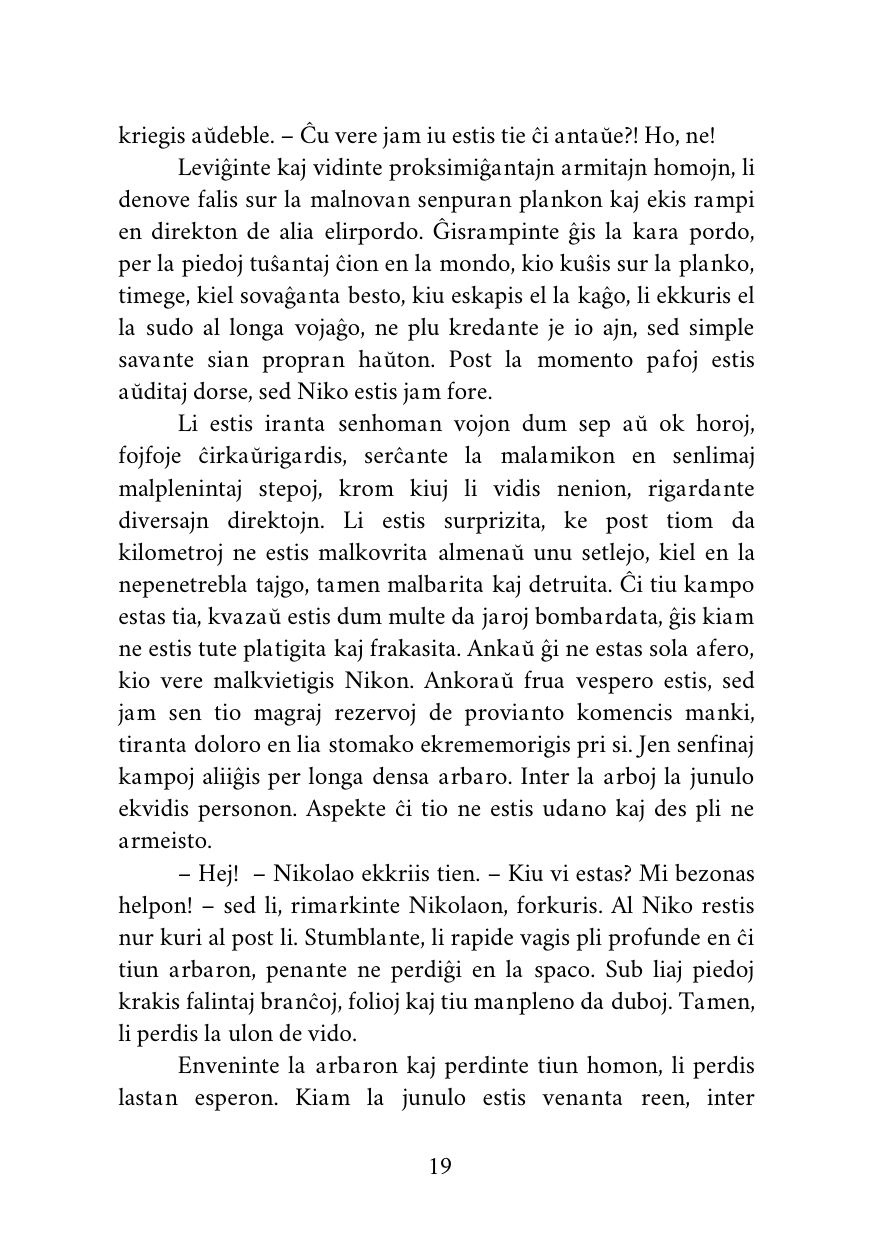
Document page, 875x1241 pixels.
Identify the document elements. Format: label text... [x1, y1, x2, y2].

text Enveninte la arbaron kaj perdinte tiun homon, li perdis lastan esperon. Kiam la junulo estis venanta reen, inter [118, 1048, 756, 1113]
text – Hej! – Nikolao ekkriis tien. – Kiu vi estas? Mi bezonas helpon! – sed li, rimarkinte Nikolaon, forkuris. Al Niko restis nur kuri al post li. Stumblante, li rapide vagis pli profunde en ĉi tiun arbaron, penante ne perdiĝi en la spaco. Sub liaj piedoj krakis falintaj branĉoj, folioj kaj tiu manpleno da duboj. Tamen, li perdis la ulon de vido. [118, 856, 756, 1048]
text Leviĝinte kaj vidinte proksimiĝantajn armitajn homojn, li denove falis sur la malnovan senpuran plankon kaj ekis rampi en direkton de alia elirpordo. Ĝisrampinte ĝis la kara pordo, per la piedoj tuŝantaj ĉion en la mondo, kio kuŝis sur la planko, timege, kiel sovaĝanta besto, kiu eskapis el la kaĝo, li ekkuris el la sudo al longa vojaĝo, ne plu kredante je io ajn, sed simple savante sian propran haŭton. Post la momento pafoj estis aŭditaj dorse, sed Niko estis jam fore. [118, 150, 756, 407]
text Li estis iranta senhoman vojon dum sep aŭ ok horoj, fojfoje ĉirkaŭrigardis, serĉante la malamikon en senlimaj malplenintaj stepoj, krom kiuj li vidis nenion, rigardante diversajn direktojn. Li estis surprizita, ke post tiom da kilometroj ne estis malkovrita almenaŭ unu setlejo, kiel en la nepenetrebla tajgo, tamen malbarita kaj detruita. Ĉi tiu kampo estas tia, kvazaŭ estis dum multe da jaroj bombardata, ĝis kiam ne estis tute platigita kaj frakasita. Ankaŭ ĝi ne estas sola afero, kio vere malkvietigis Nikon. Ankoraŭ frua vespero estis, sed jam sen tio magraj rezervoj de provianto komencis manki, tiranta doloro en lia stomako ekrememorigis pri si. Jen senfinaj kampoj aliiĝis per longa densa arbaro. Inter la arboj la junulo ekvidis personon. Aspekte ĉi tio ne estis udano kaj des pli ne armeisto. [118, 407, 756, 856]
text kriegis aŭdeble. – Ĉu vere jam iu estis tie ĉi antaŭe?! Ho, ne! [118, 118, 756, 150]
